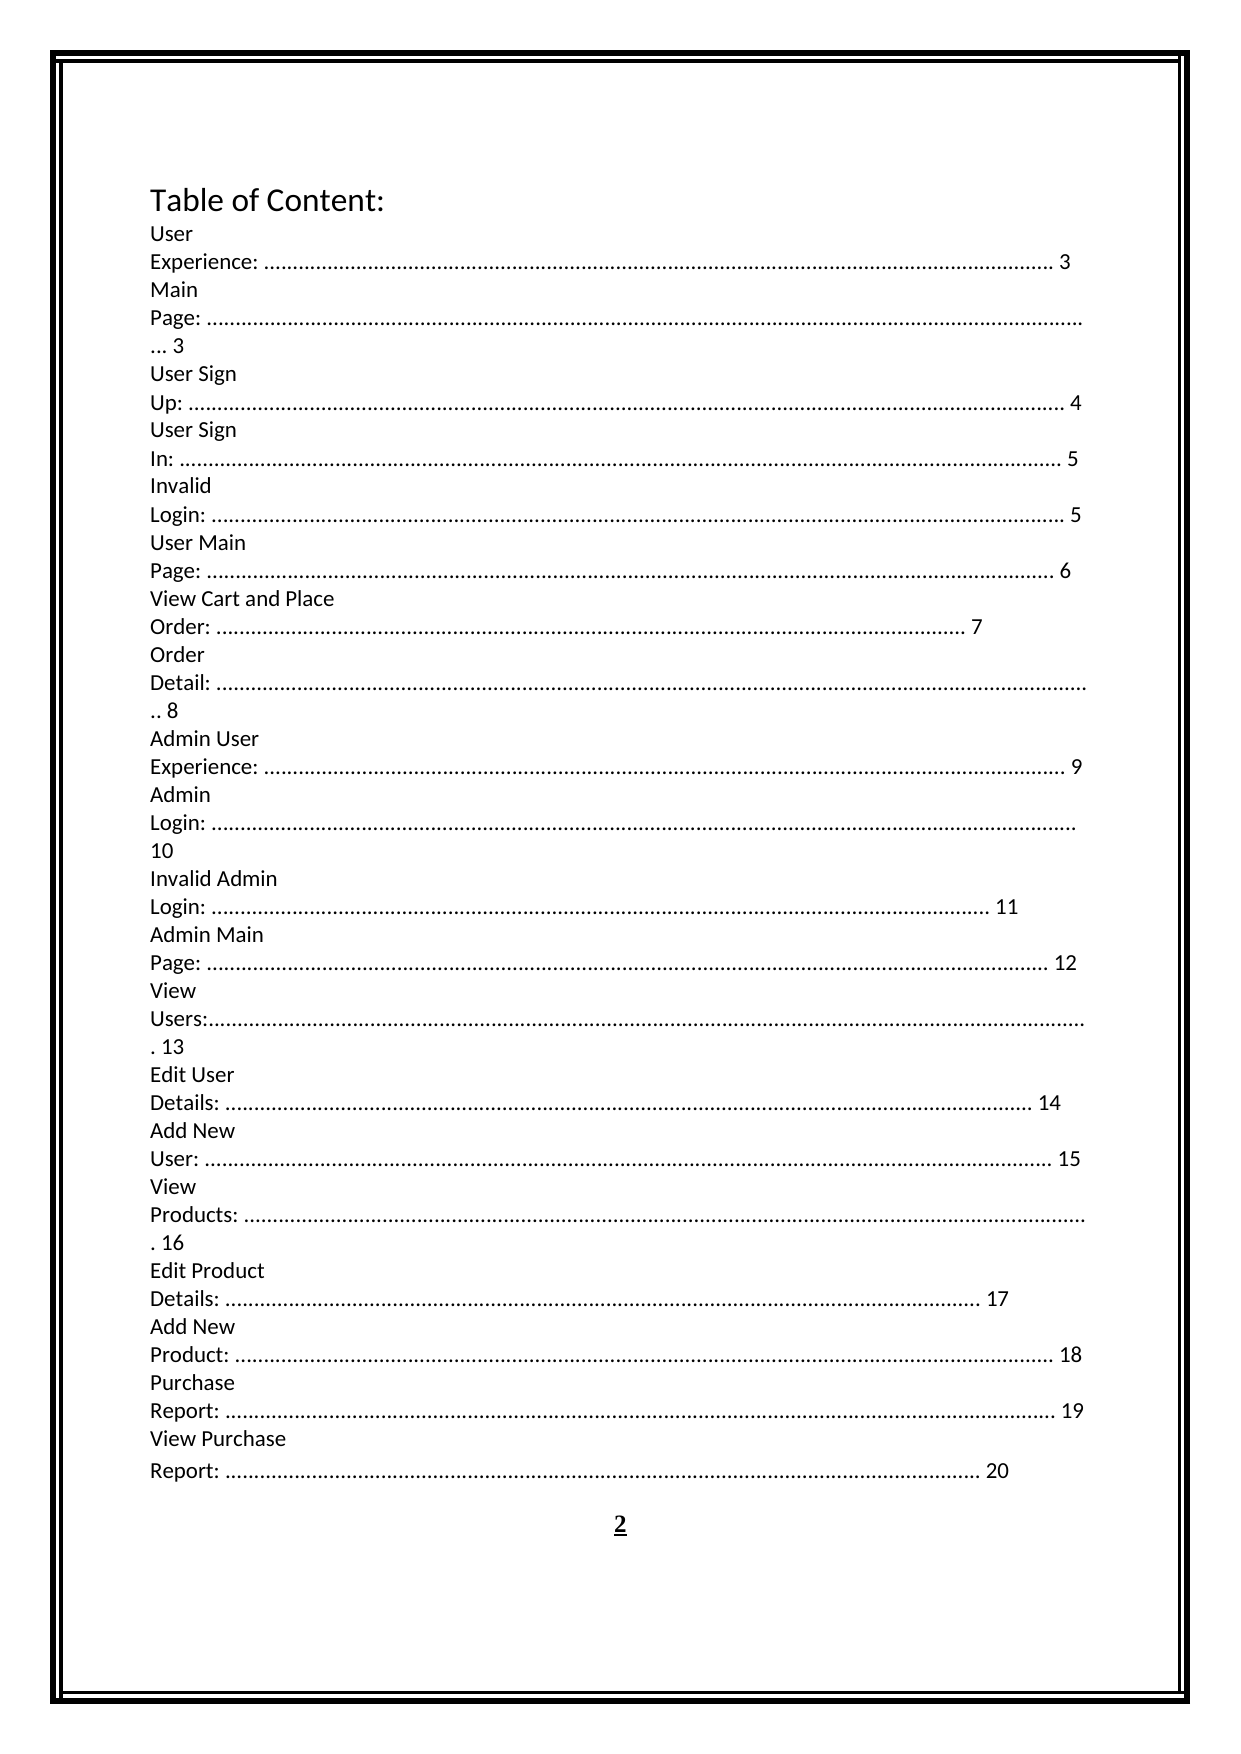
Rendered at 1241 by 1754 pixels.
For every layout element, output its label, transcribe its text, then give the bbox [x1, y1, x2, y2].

text User Main Page: ................................................................................................................................................... 6 [150, 528, 1090, 584]
text Order Detail: ......................................................................................................................................................... 8 [150, 640, 1090, 724]
text View Cart and Place Order: .................................................................................................................................. 7 [150, 584, 1090, 640]
text User Sign Up: ........................................................................................................................................................ 4 [150, 359, 1090, 416]
text Main Page: ........................................................................................................................................................... 3 [150, 276, 1090, 359]
text Purchase Report: ................................................................................................................................................ 19 [150, 1368, 1090, 1424]
text User Sign In: ......................................................................................................................................................... 5 [150, 416, 1090, 472]
text Admin Login: ...................................................................................................................................................... 10 [150, 780, 1090, 864]
text Table of Content: [150, 179, 1090, 219]
text User Experience: ......................................................................................................................................... 3 [150, 219, 1090, 276]
text Admin Main Page: .................................................................................................................................................. 12 [150, 920, 1090, 976]
text View Purchase Report: ................................................................................................................................... 20 [150, 1424, 1090, 1484]
text View Products: ................................................................................................................................................... 16 [150, 1172, 1090, 1256]
text Edit User Details: ............................................................................................................................................ 14 [150, 1060, 1090, 1116]
text Add New Product: .............................................................................................................................................. 18 [150, 1312, 1090, 1368]
text Edit Product Details: ................................................................................................................................... 17 [150, 1256, 1090, 1312]
text Invalid Admin Login: ....................................................................................................................................... 11 [150, 864, 1090, 920]
text 2 [150, 1509, 1090, 1538]
text Admin User Experience: ........................................................................................................................................... 9 [150, 724, 1090, 780]
text Add New User: ................................................................................................................................................... 15 [150, 1116, 1090, 1172]
text View Users:......................................................................................................................................................... 13 [150, 976, 1090, 1060]
text Invalid Login: .................................................................................................................................................... 5 [150, 472, 1090, 528]
